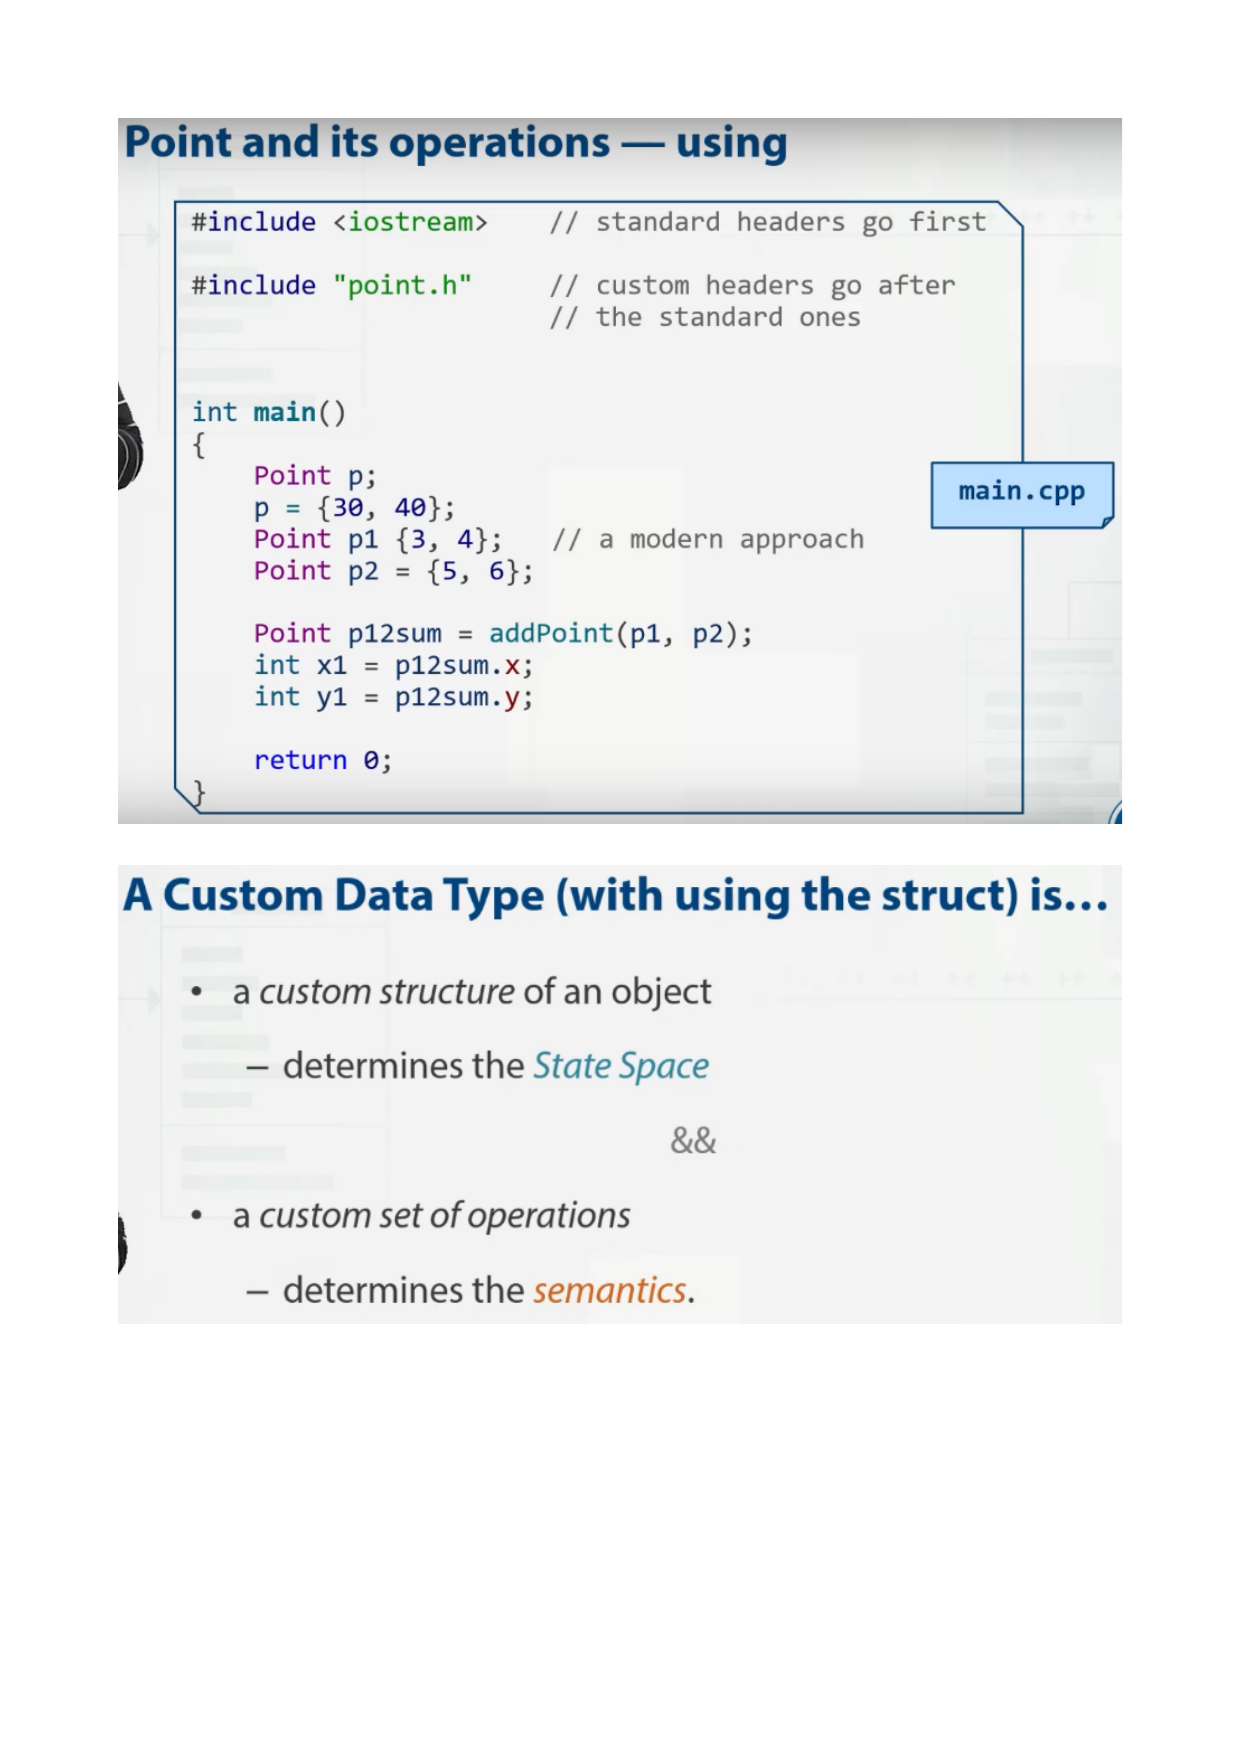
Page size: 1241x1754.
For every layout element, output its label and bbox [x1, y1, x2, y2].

picture [118, 118, 1123, 824]
picture [118, 865, 1123, 1324]
